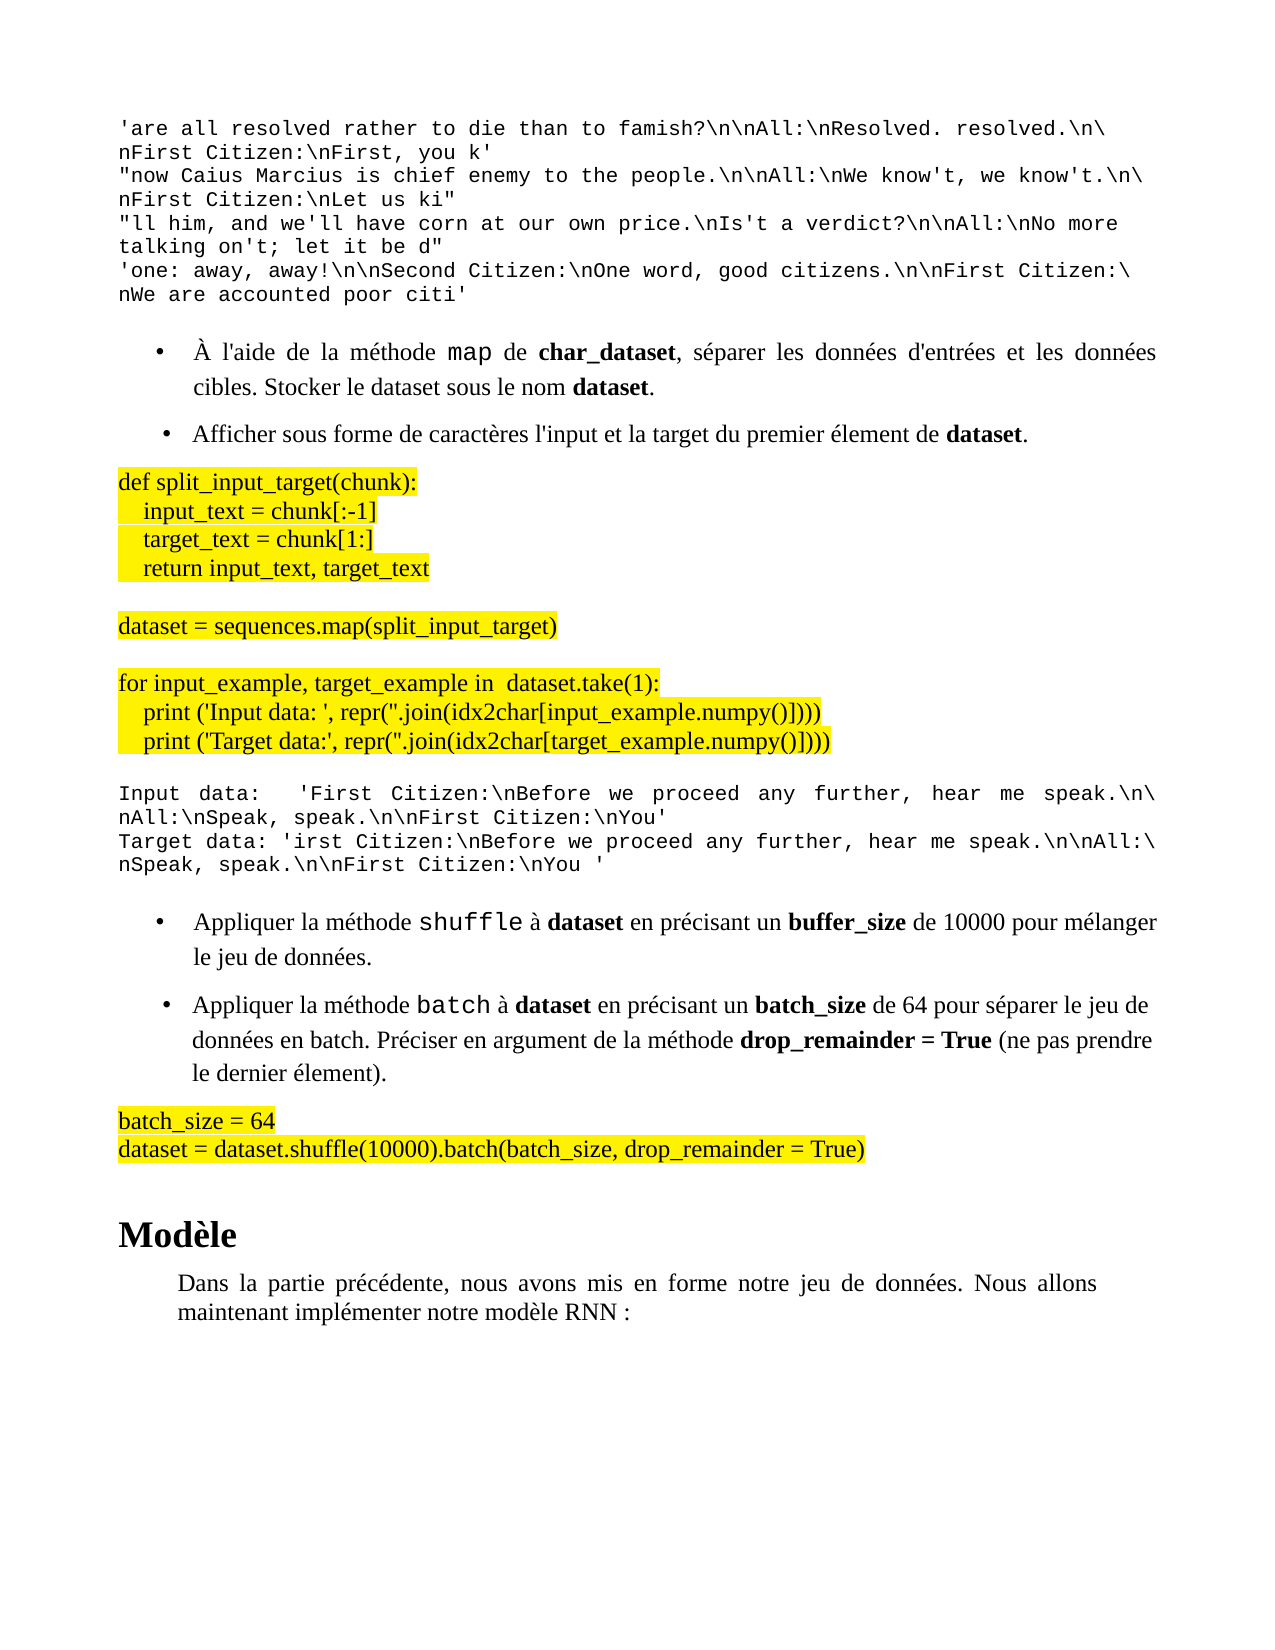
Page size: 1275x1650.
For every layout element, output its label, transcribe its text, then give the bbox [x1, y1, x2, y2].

text target_text = chunk[1:] [118, 524, 1157, 553]
text "now Caius Marcius is chief enemy to the people.\n\nAll:\nWe know't, we know't.\n\nFirst Citizen:\nLet us ki" [118, 165, 1157, 213]
text "ll him, and we'll have corn at our own price.\nIs't a verdict?\n\nAll:\nNo more talking on't; let it be d" [118, 213, 1157, 260]
text print ('Input data: ', repr(''.join(idx2char[input_example.numpy()]))) [118, 697, 1157, 726]
text input_text = chunk[:-1] [118, 496, 1157, 524]
text print ('Target data:', repr(''.join(idx2char[target_example.numpy()]))) [118, 726, 1157, 754]
text for input_example, target_example in dataset.take(1): [118, 668, 1157, 697]
text return input_text, target_text [118, 553, 1157, 582]
text Target data: 'irst Citizen:\nBefore we proceed any further, hear me speak.\n\nAll:\nSpeak, speak.\n\nFirst Citizen:\nYou ' [118, 831, 1157, 878]
text Dans la partie précédente, nous avons mis en forme notre jeu de données. Nous allons maintenant implémenter notre modèle RNN : [177, 1268, 1098, 1326]
text def split_input_target(chunk): [118, 467, 1157, 496]
text dataset = sequences.map(split_input_target) [118, 611, 1157, 639]
text dataset = dataset.shuffle(10000).batch(batch_size, drop_remainder = True) [118, 1134, 1157, 1163]
text batch_size = 64 [118, 1106, 1157, 1134]
list Appliquer la méthode shuffle à dataset en précisant un buffer_size de 10000 pour mélanger le jeu de données. [156, 907, 1157, 971]
subtitle Modèle [118, 1213, 1157, 1256]
text 'one: away, away!\n\nSecond Citizen:\nOne word, good citizens.\n\nFirst Citizen:\nWe are accounted poor citi' [118, 260, 1157, 307]
text 'are all resolved rather to die than to famish?\n\nAll:\nResolved. resolved.\n\nFirst Citizen:\nFirst, you k' [118, 118, 1157, 165]
text Input data: 'First Citizen:\nBefore we proceed any further, hear me speak.\n\nAll:\nSpeak, speak.\n\nFirst Citizen:\nYou' [118, 783, 1157, 831]
list Afficher sous forme de caractères l'input et la target du premier élement de dataset. [162, 419, 1157, 448]
list À l'aide de la méthode map de char_dataset, séparer les données d'entrées et les données cibles. Stocker le dataset sous le nom dataset. [156, 337, 1157, 401]
list Appliquer la méthode batch à dataset en précisant un batch_size de 64 pour séparer le jeu de données en batch. Préciser en argument de la méthode drop_remainder = True (ne pas prendre le dernier élement). [162, 990, 1157, 1087]
